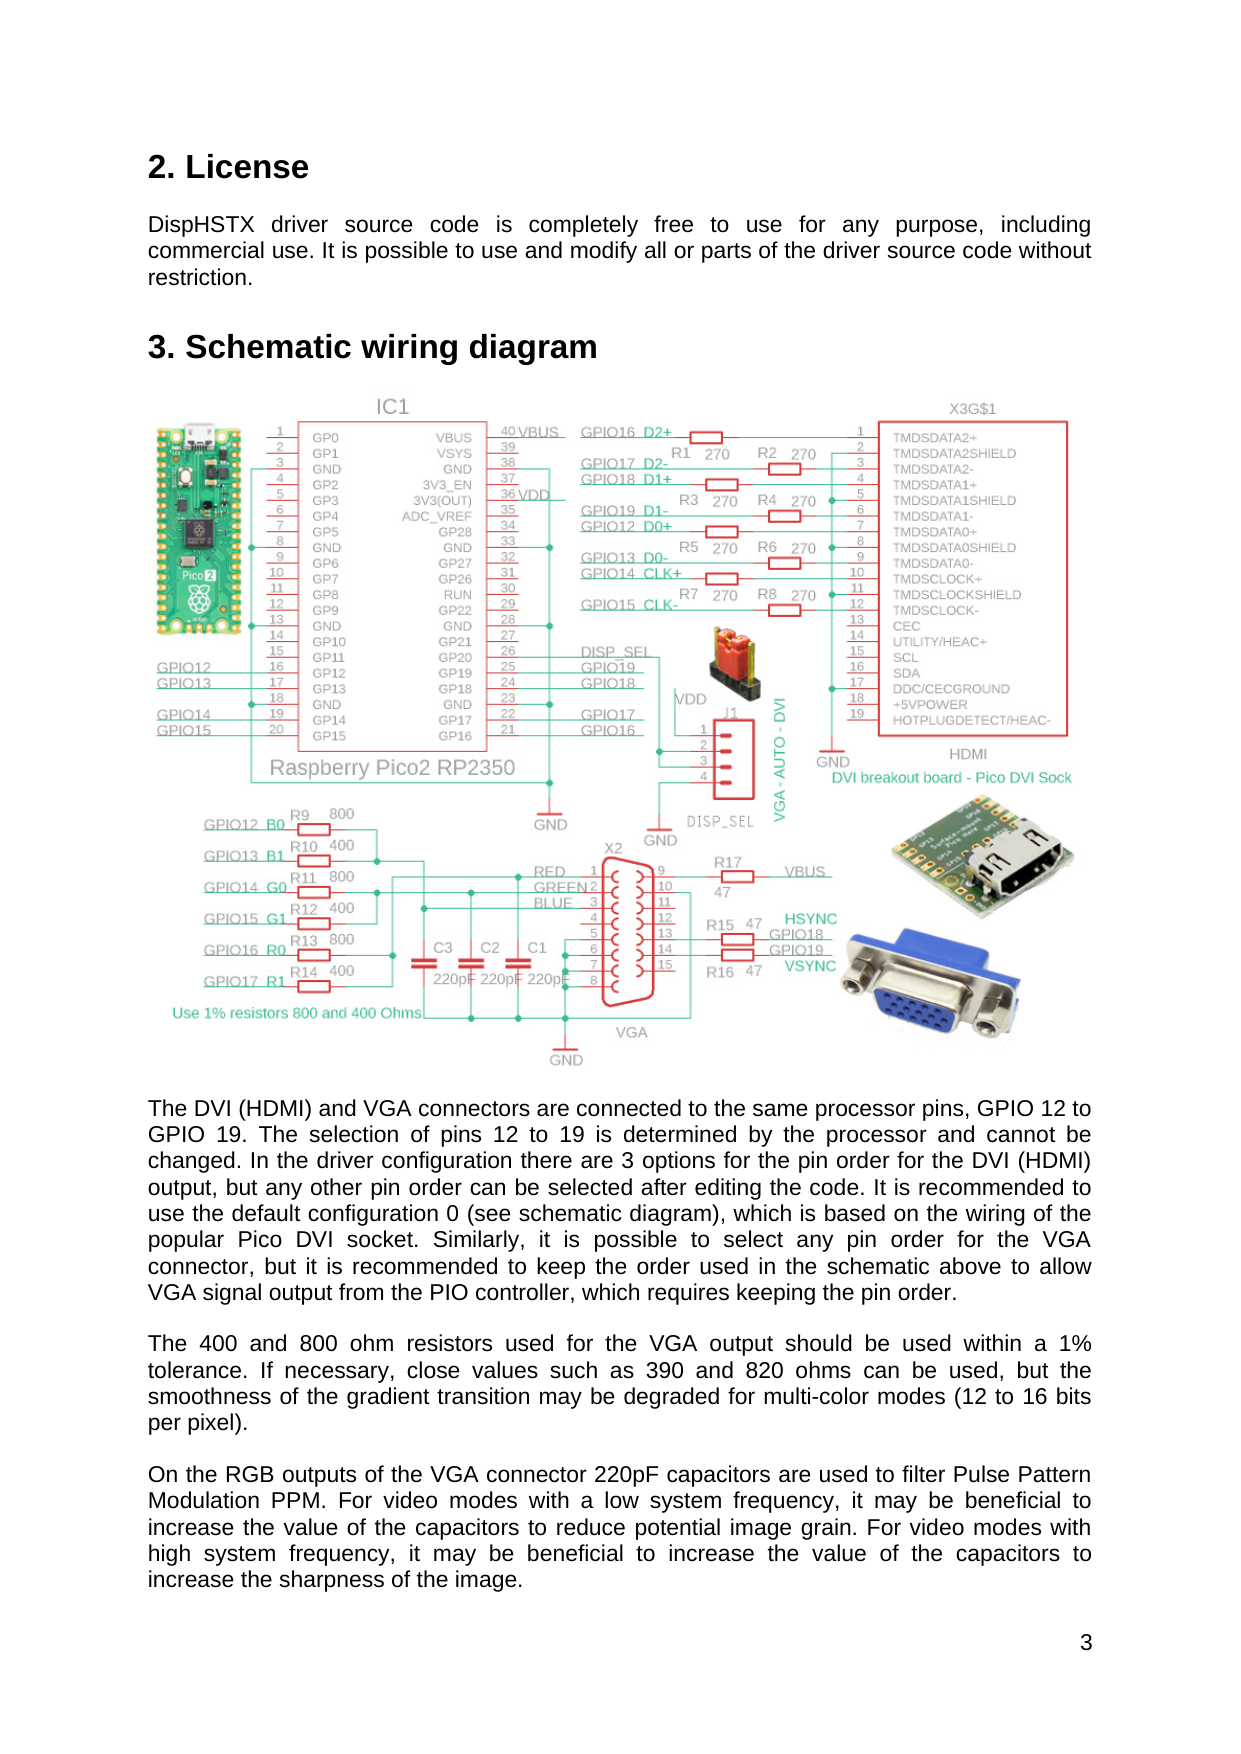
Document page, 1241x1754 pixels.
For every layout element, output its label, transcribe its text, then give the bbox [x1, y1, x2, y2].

text The DVI (HDMI) and VGA connectors are connected to the same processor pins, GPIO 12 to GPIO 19. The selection of pins 12 to 19 is determined by the processor and cannot be changed. In the driver configuration there are 3 options for the pin order for the DVI (HDMI) output, but any other pin order can be selected after editing the code. It is recommended to use the default configuration 0 (see schematic diagram), which is based on the wiring of the popular Pico DVI socket. Similarly, it is possible to select any pin order for the VGA connector, but it is recommended to keep the order used in the schematic above to allow VGA signal output from the PIO controller, which requires keeping the pin order. [148, 1094, 1093, 1305]
text On the RGB outputs of the VGA connector 220pF capacitors are used to filter Pulse Pattern Modulation PPM. For video modes with a low system frequency, it may be beneficial to increase the value of the capacitors to reduce potential image grain. For video modes with high system frequency, it may be beneficial to increase the value of the capacitors to increase the sharpness of the image. [148, 1461, 1093, 1592]
picture [153, 391, 1087, 1070]
subtitle Schematic wiring diagram [148, 328, 1093, 366]
text The 400 and 800 ohm resistors used for the VGA output should be used within a 1% tolerance. If necessary, close values such as 390 and 820 ohms can be used, but the smoothness of the gradient transition may be degraded for multi-color modes (12 to 16 bits per pixel). [148, 1330, 1093, 1436]
text DispHSTX driver source code is completely free to use for any purpose, including commercial use. It is possible to use and modify all or parts of the driver source code without restriction. [148, 211, 1093, 290]
subtitle License [148, 148, 1093, 186]
